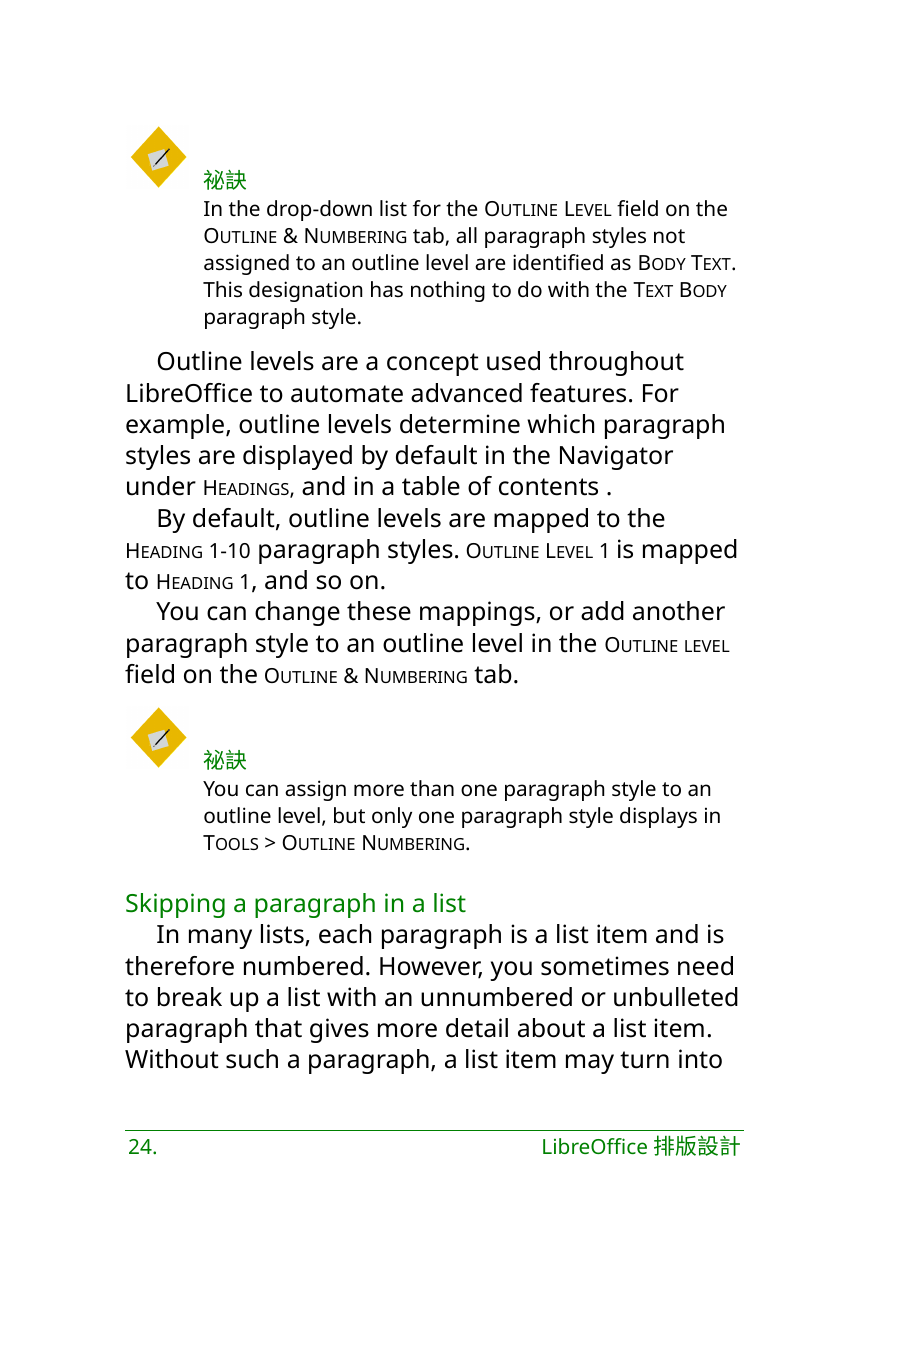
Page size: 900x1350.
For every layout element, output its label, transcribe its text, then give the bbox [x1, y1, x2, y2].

picture [126, 706, 189, 769]
subtitle Skipping a paragraph in a list [125, 887, 744, 919]
picture [126, 125, 189, 189]
text In many lists, each paragraph is a list item and is therefore numbered. However, you sometimes need to break up a list with an unnumbered or unbulleted paragraph that gives more detail about a list item. Without such a paragraph, a list item may turn into [125, 919, 744, 1075]
text In the drop-down list for the Outline Level field on the Outline & Numbering tab, all paragraph styles not assigned to an outline level are identified as Body Text. This designation has nothing to do with the Text Body paragraph style. [203, 195, 744, 330]
list 祕訣 [125, 125, 744, 195]
list 祕訣 [125, 705, 744, 775]
text You can assign more than one paragraph style to an outline level, but only one paragraph style displays in Tools > Outline Numbering. [203, 775, 744, 856]
text Outline levels are a concept used throughout LibreOffice to automate advanced features. For example, outline levels determine which paragraph styles are displayed by default in the Navigator under Headings, and in a table of contents . [125, 346, 744, 502]
text By default, outline levels are mapped to the Heading 1-10 paragraph styles. Outline Level 1 is mapped to Heading 1, and so on. [125, 502, 744, 596]
text You can change these mappings, or add another paragraph style to an outline level in the Outline level field on the Outline & Numbering tab. [125, 596, 744, 689]
